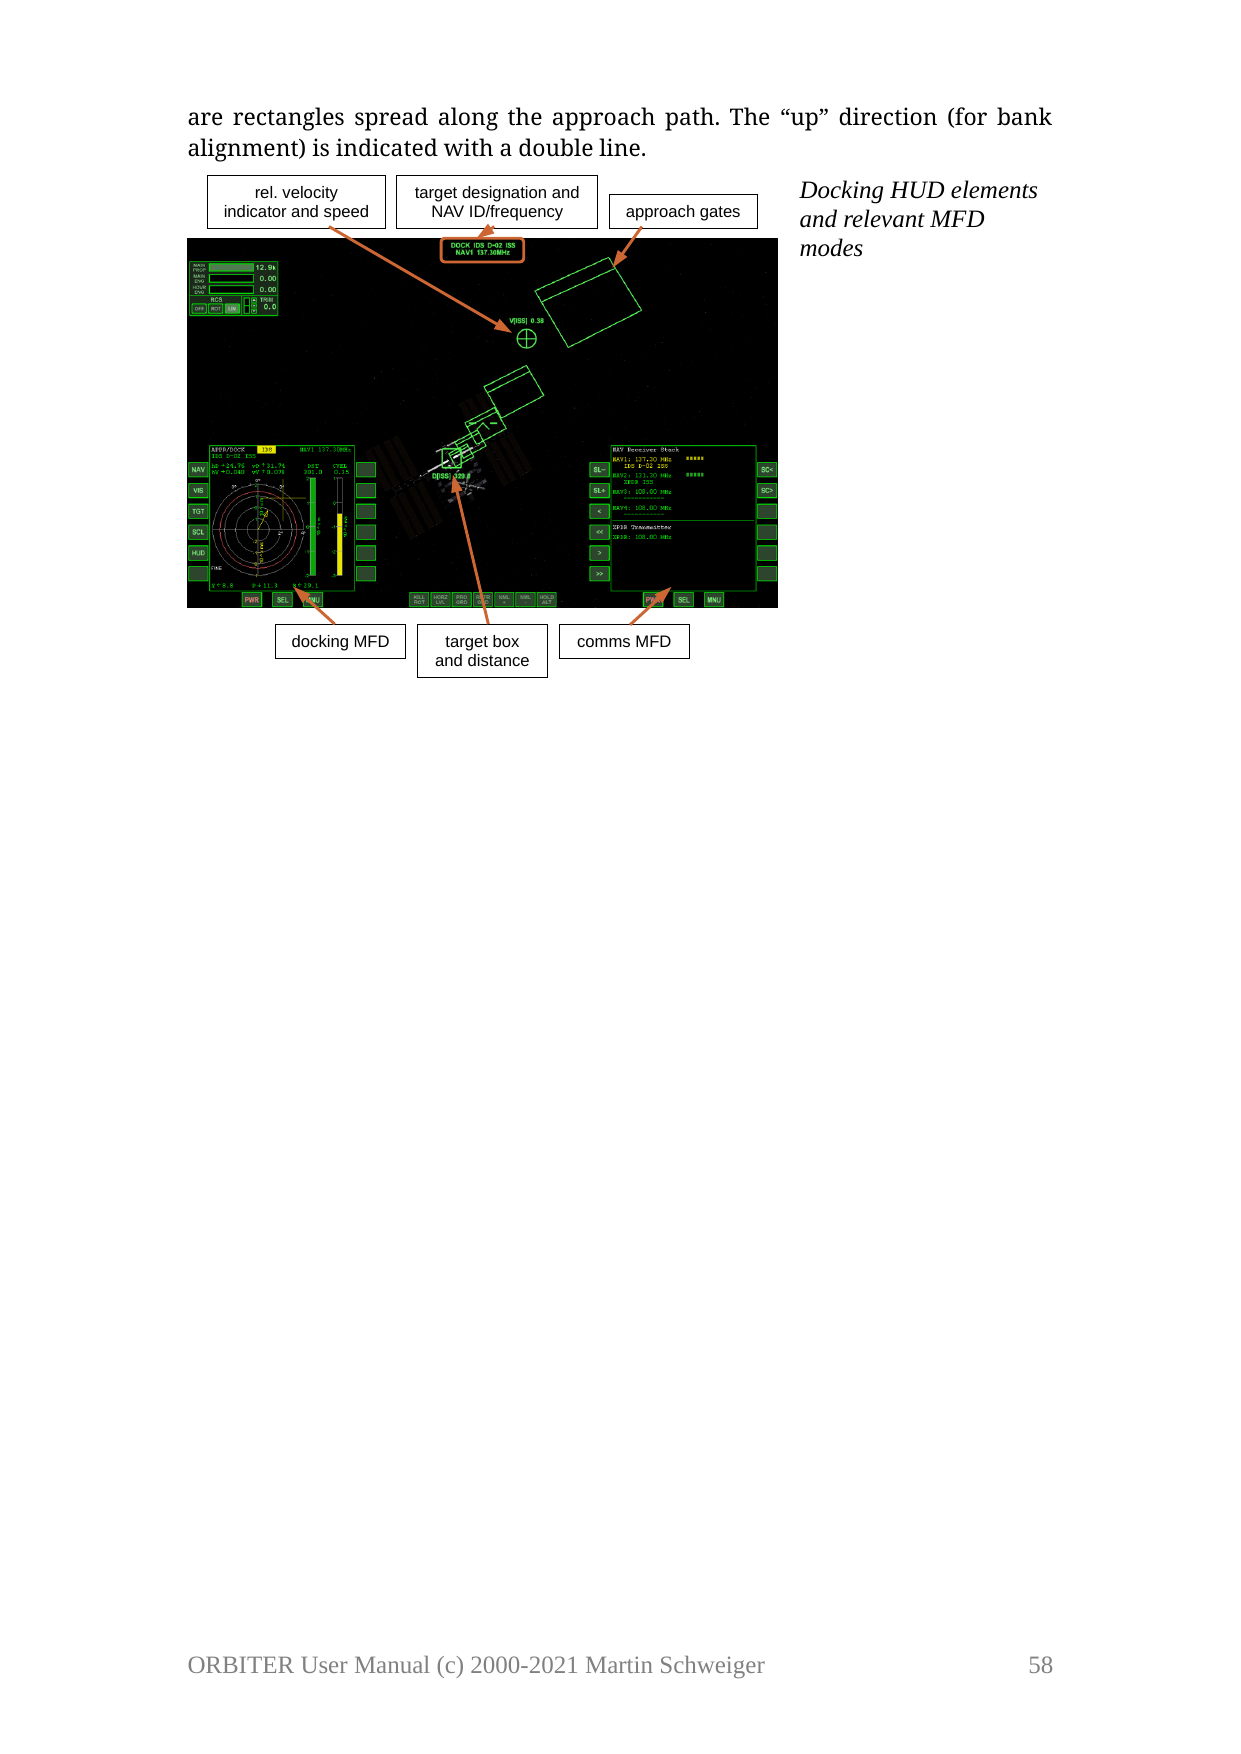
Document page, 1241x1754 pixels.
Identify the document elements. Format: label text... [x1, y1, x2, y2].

text are rectangles spread along the approach path. The “up” direction (for bank alignment) is indicated with a double line. [187, 100, 1053, 163]
picture [443, 240, 522, 260]
picture [187, 238, 778, 608]
